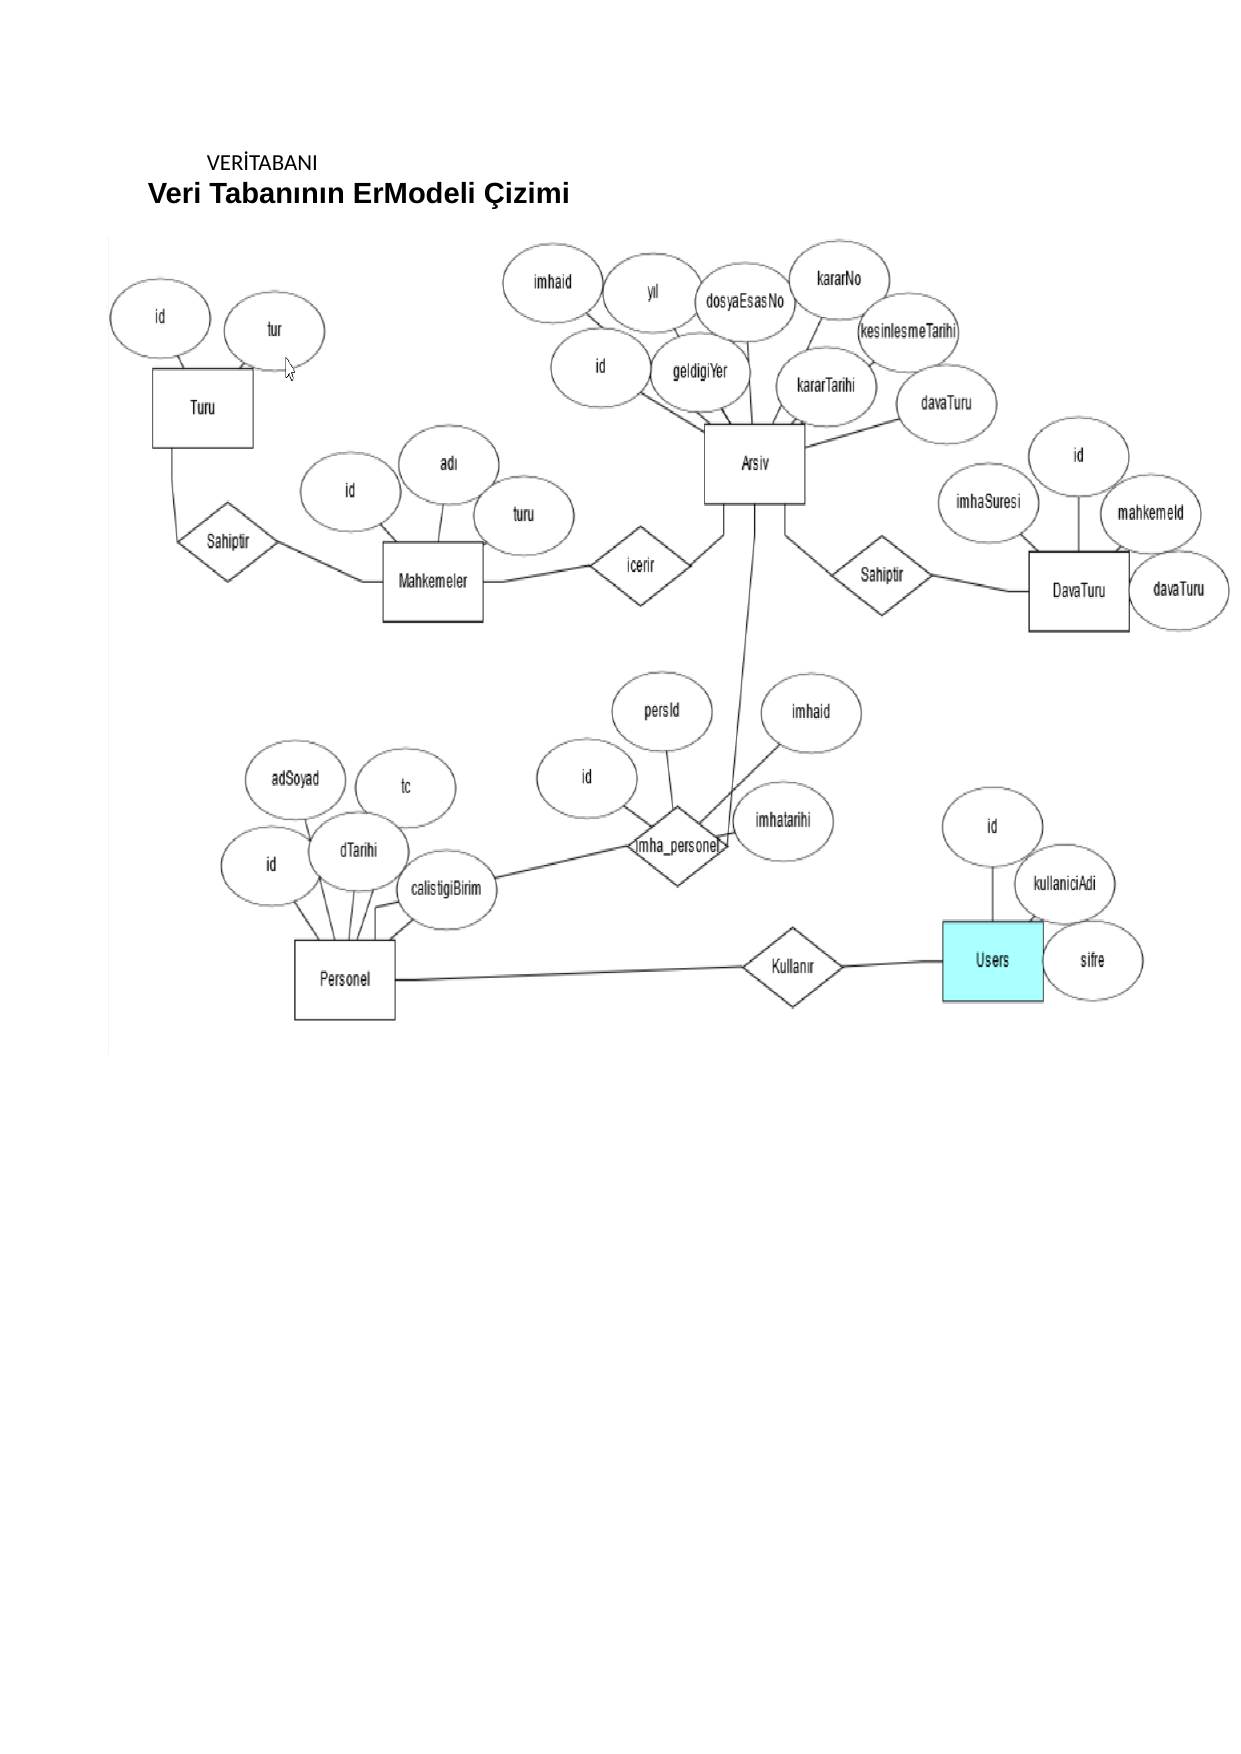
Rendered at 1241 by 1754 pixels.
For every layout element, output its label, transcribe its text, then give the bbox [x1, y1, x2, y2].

text VERİTABANI [148, 148, 1093, 176]
subtitle Veri Tabanının ErModeli Çizimi [148, 176, 1093, 209]
